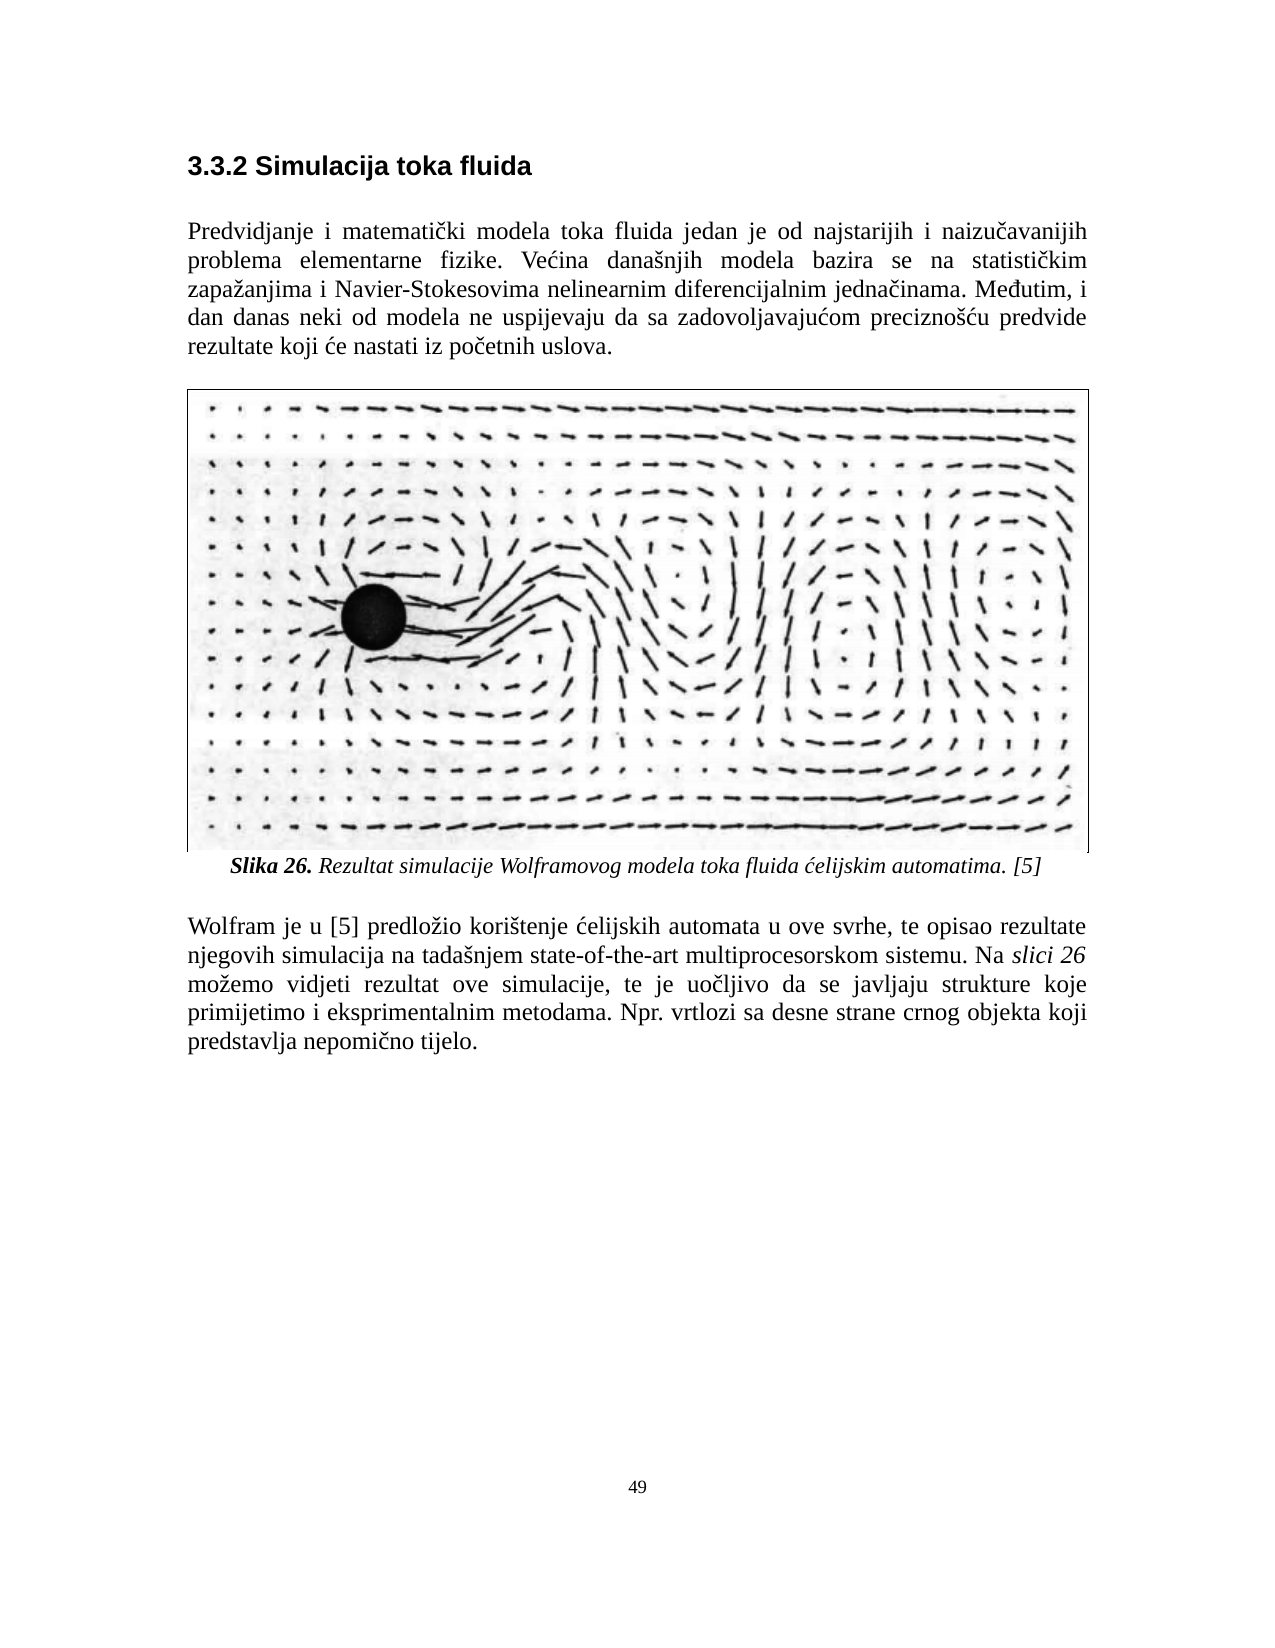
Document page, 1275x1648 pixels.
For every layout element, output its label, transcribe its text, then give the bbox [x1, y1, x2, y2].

text Slika 26. Rezultat simulacije Wolframovog modela toka fluida ćelijskim automatima. [5] [187, 852, 1087, 879]
text Wolfram je u [5] predložio korištenje ćelijskih automata u ove svrhe, te opisao rezultate njegovih simulacija na tadašnjem state-of-the-art multiprocesorskom sistemu. Na slici 26 možemo vidjeti rezultat ove simulacije, te je uočljivo da se javljaju strukture koje primijetimo i eksprimentalnim metodama. Npr. vrtlozi sa desne strane crnog objekta koji predstavlja nepomično tijelo. [187, 911, 1088, 1055]
text Predvidjanje i matematički modela toka fluida jedan je od najstarijih i naizučavanijih problema elementarne fizike. Većina današnjih modela bazira se na statističkim zapažanjima i Navier-Stokesovima nelinearnim diferencijalnim jednačinama. Međutim, i dan danas neki od modela ne uspijevaju da sa zadovoljavajućom preciznošću predvide rezultate koji će nastati iz početnih uslova. [187, 216, 1088, 360]
subtitle 3.3.2 Simulacija toka fluida [187, 150, 1088, 181]
picture [190, 391, 1085, 850]
